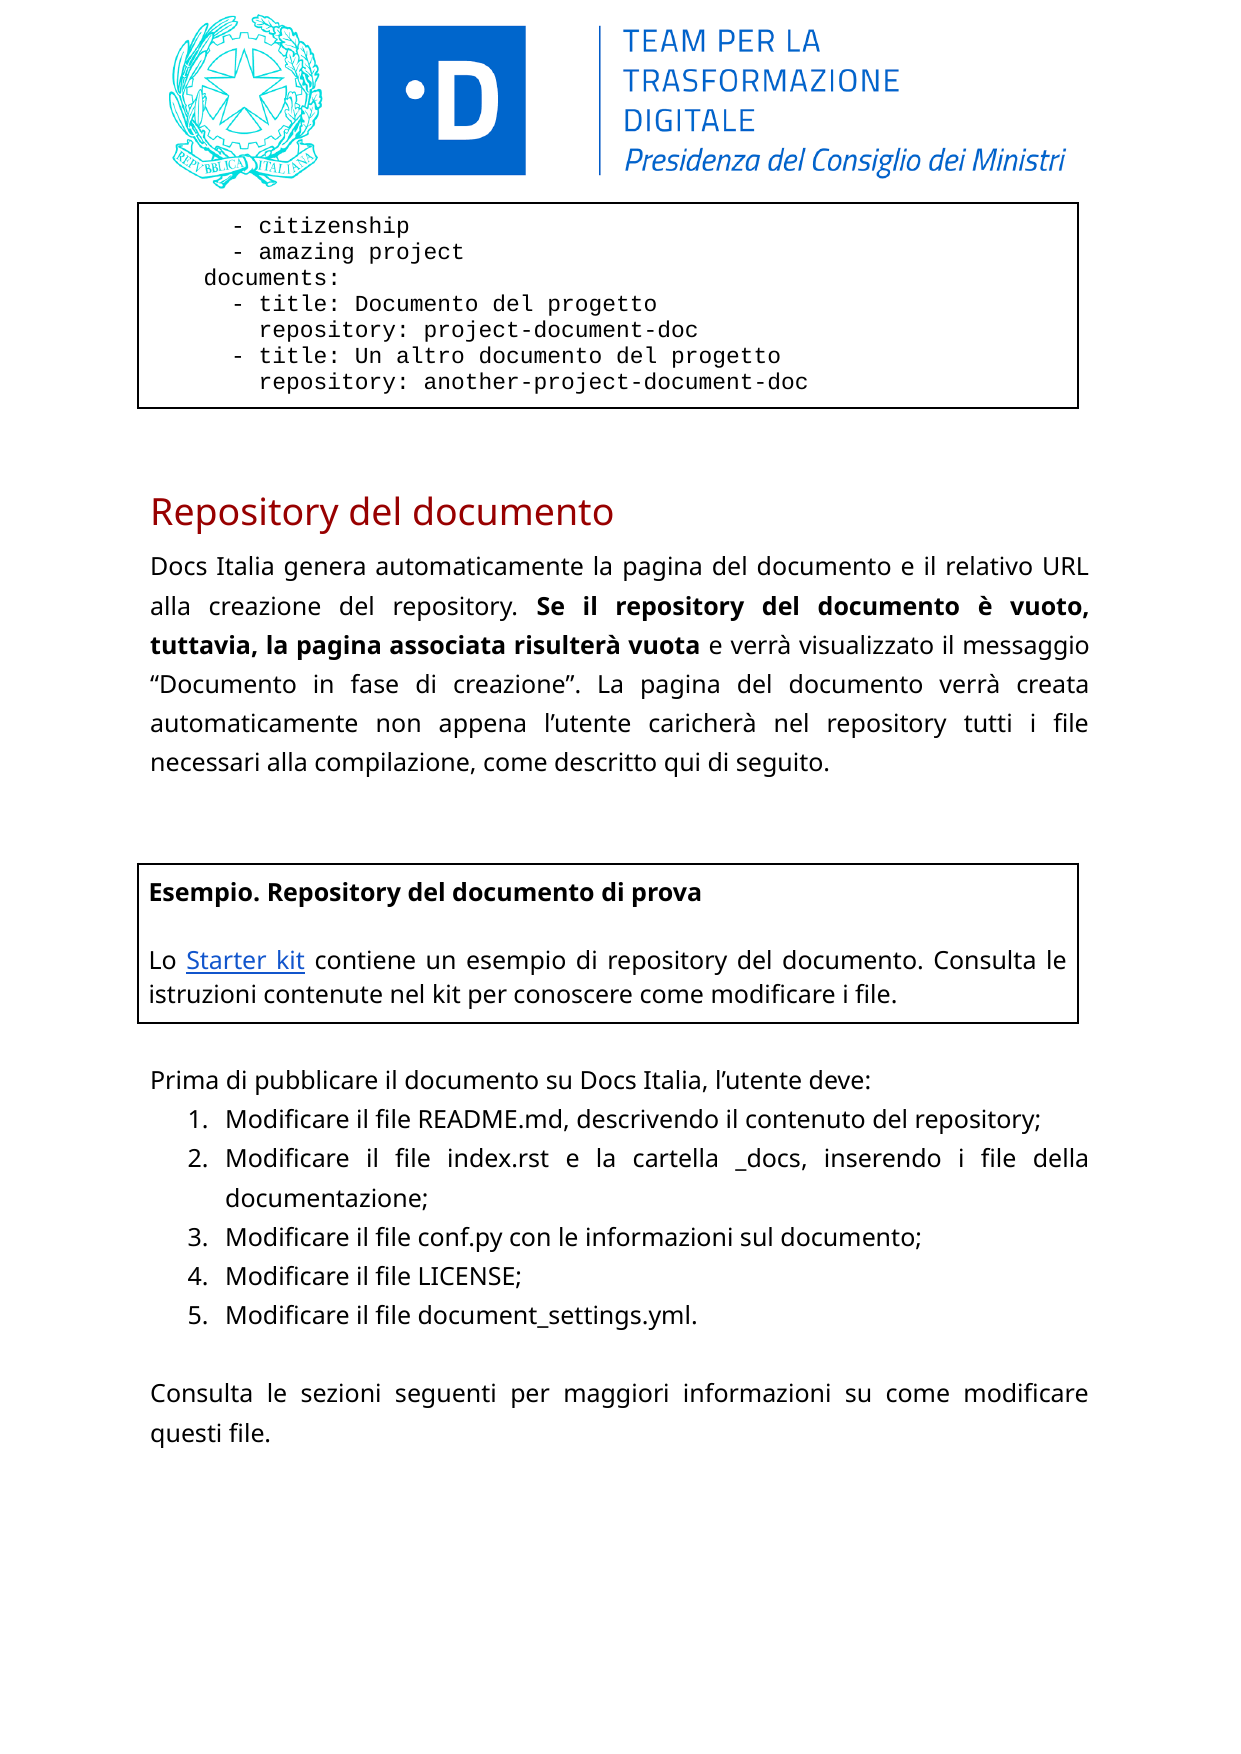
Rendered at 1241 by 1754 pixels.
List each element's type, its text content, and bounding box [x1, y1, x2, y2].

list Modificare il file index.rst e la cartella _docs, inserendo i file della documentazione; [187, 1141, 1090, 1214]
list Modificare il file document_settings.yml. [187, 1298, 1090, 1332]
text Docs Italia genera automaticamente la pagina del documento e il relativo URL alla creazione del repository. Se il repository del documento è vuoto, tuttavia, la pagina associata risulterà vuota e verrà visualizzato il messaggio “Documento in fase di creazione”. La pagina del documento verrà creata automaticamente non appena l’utente caricherà nel repository tutti i file necessari alla compilazione, come descritto qui di seguito. [150, 549, 1090, 779]
picture [150, 0, 1091, 203]
list Modificare il file README.md, descrivendo il contenuto del repository; [187, 1102, 1090, 1136]
table_header - citizenship - amazing project documents: - title: Documento del progetto repository: project-document-doc - title: Un altro documento del progetto repository: another-project-document-doc [139, 204, 1077, 407]
text Prima di pubblicare il documento su Docs Italia, l’utente deve: [150, 1063, 1090, 1097]
list Modificare il file conf.py con le informazioni sul documento; [187, 1219, 1090, 1253]
subtitle Repository del documento [150, 486, 1090, 537]
text Consulta le sezioni seguenti per maggiori informazioni su come modificare questi file. [150, 1376, 1090, 1449]
list Modificare il file LICENSE; [187, 1259, 1090, 1293]
table_header Esempio. Repository del documento di prova Lo Starter kit contiene un esempio di repository del documento. Consulta le istruzioni contenute nel kit per conoscere come modificare i file. [139, 865, 1077, 1022]
